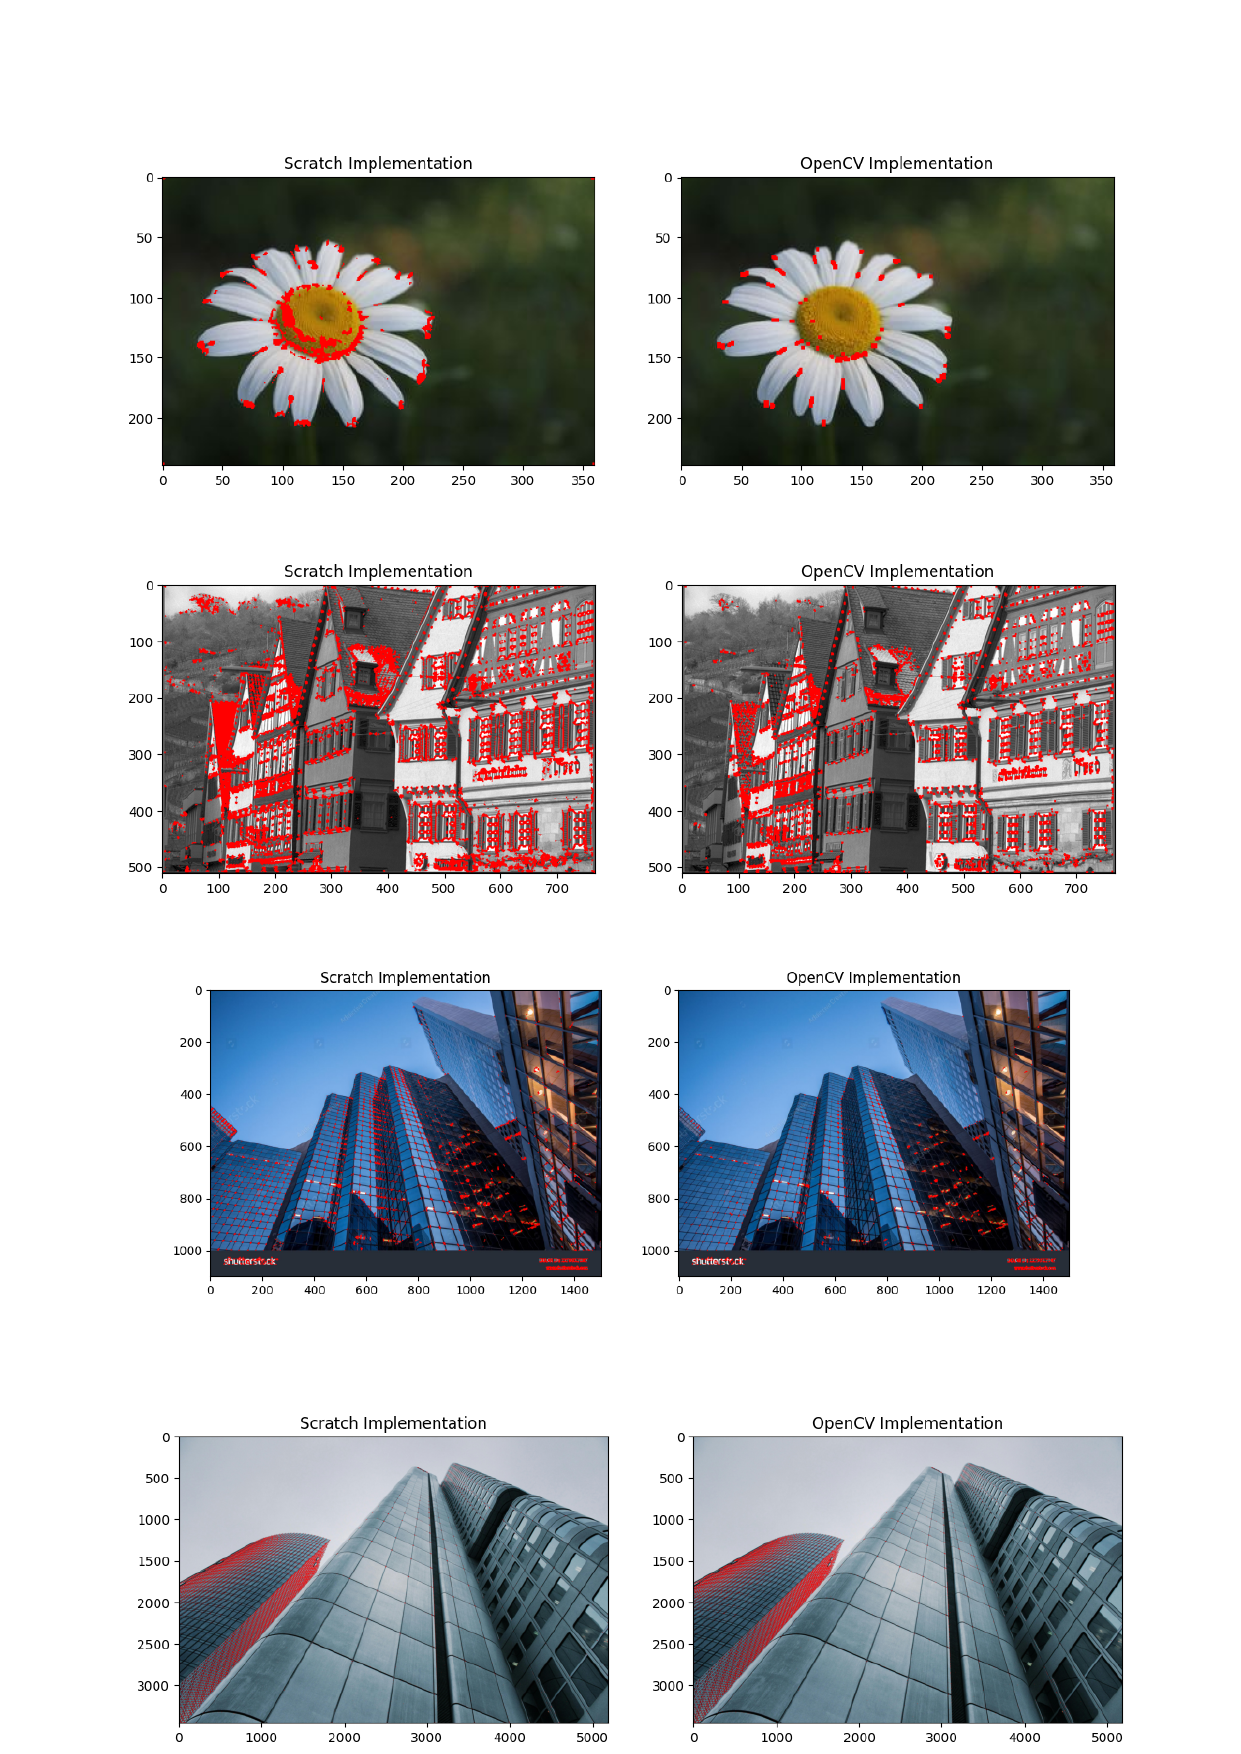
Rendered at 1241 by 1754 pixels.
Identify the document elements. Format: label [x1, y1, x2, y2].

picture [127, 1406, 1132, 1754]
picture [118, 554, 1123, 905]
picture [163, 962, 1077, 1305]
picture [118, 146, 1123, 497]
